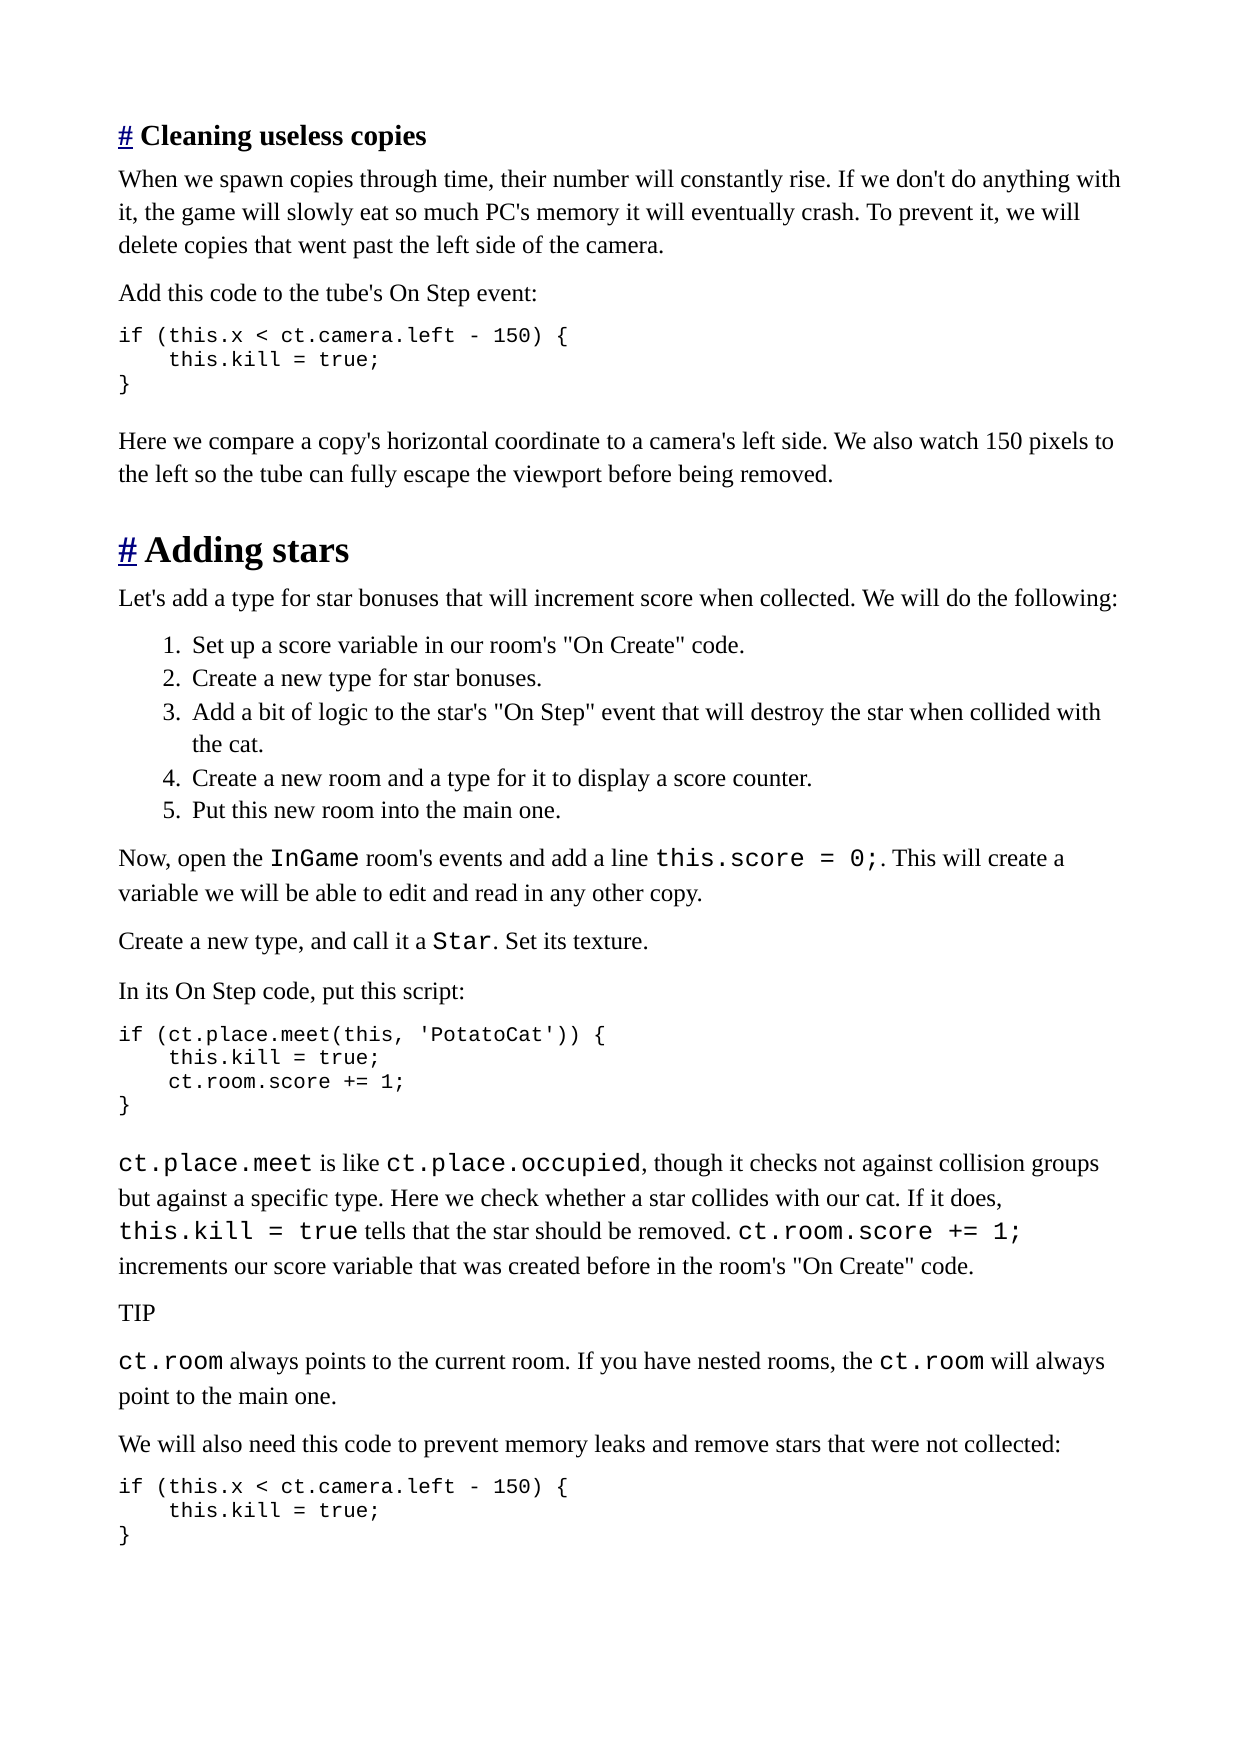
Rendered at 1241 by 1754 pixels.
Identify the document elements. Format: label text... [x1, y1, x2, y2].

text this.kill = true; [118, 349, 1122, 373]
text ct.room always points to the current room. If you have nested rooms, the ct.room will always point to the main one. [118, 1346, 1122, 1410]
text if (this.x < ct.camera.left - 150) { [118, 1476, 1122, 1500]
text ct.room.score += 1; [118, 1071, 1122, 1094]
subtitle # Adding stars [118, 527, 1122, 570]
text Here we compare a copy's horizontal coordinate to a camera's left side. We also watch 150 pixels to the left so the tube can fully escape the viewport before being removed. [118, 426, 1122, 488]
text } [118, 1524, 1122, 1547]
text } [118, 373, 1122, 396]
text this.kill = true; [118, 1047, 1122, 1071]
text Now, open the InGame room's events and add a line this.score = 0;. This will create a variable we will be able to edit and read in any other copy. [118, 843, 1122, 907]
subtitle # Cleaning useless copies [118, 118, 1122, 152]
text We will also need this code to prevent memory leaks and remove stars that were not collected: [118, 1429, 1122, 1457]
text if (this.x < ct.camera.left - 150) { [118, 325, 1122, 349]
list Put this new room into the main one. [162, 796, 1122, 824]
text if (ct.place.meet(this, 'PotatoCat')) { [118, 1023, 1122, 1047]
list Set up a score variable in our room's "On Create" code. [162, 631, 1122, 659]
text TIP [118, 1298, 1122, 1327]
text this.kill = true; [118, 1500, 1122, 1524]
list Create a new room and a type for it to display a score counter. [162, 763, 1122, 791]
text } [118, 1094, 1122, 1118]
text Let's add a type for star bonuses that will increment score when collected. We will do the following: [118, 583, 1122, 612]
text In its On Step code, put this script: [118, 976, 1122, 1005]
text ct.place.meet is like ct.place.occupied, though it checks not against collision groups but against a specific type. Here we check whether a star collides with our cat. If it does, this.kill = true tells that the star should be removed. ct.room.score += 1; increments our score variable that was created before in the room's "On Create" code. [118, 1148, 1122, 1279]
text Create a new type, and call it a Star. Set its texture. [118, 926, 1122, 957]
list Create a new type for star bonuses. [162, 663, 1122, 692]
text When we spawn copies through time, their number will constantly rise. If we don't do anything with it, the game will slowly eat so much PC's memory it will eventually crash. To prevent it, we will delete copies that went past the left side of the camera. [118, 164, 1122, 259]
list Add a bit of logic to the star's "On Step" event that will destroy the star when collided with the cat. [162, 697, 1122, 758]
text Add this code to the tube's On Step event: [118, 278, 1122, 307]
